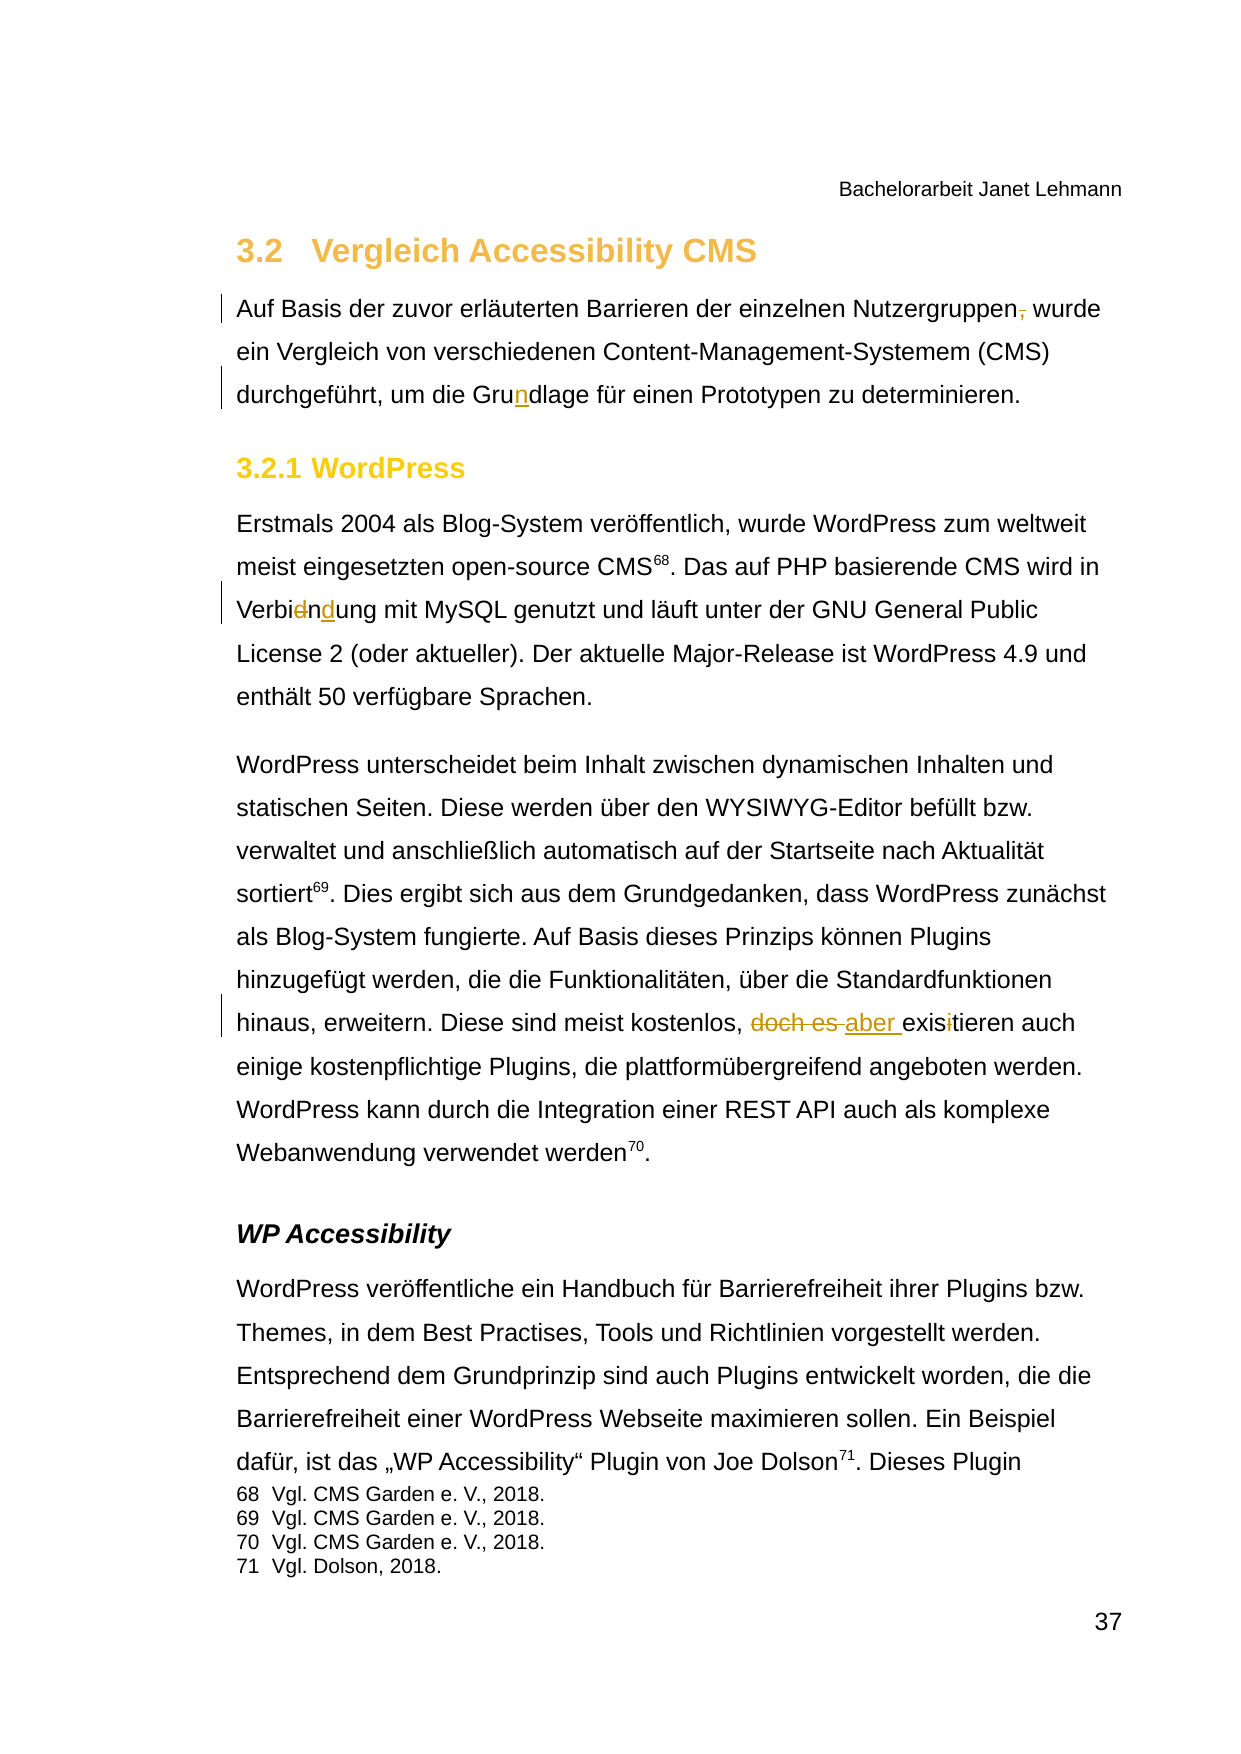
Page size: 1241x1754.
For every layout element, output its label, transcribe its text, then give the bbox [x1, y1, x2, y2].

text WordPress unterscheidet beim Inhalt zwischen dynamischen Inhalten und statischen Seiten. Diese werden über den WYSIWYG-Editor befüllt bzw. verwaltet und anschließlich automatisch auf der Startseite nach Aktualität sortiert. Dies ergibt sich aus dem Grundgedanken, dass WordPress zunächst als Blog-System fungierte. Auf Basis dieses Prinzips können Plugins hinzugefügt werden, die die Funktionalitäten, über die Standardfunktionen hinaus, erweitern. Diese sind meist kostenlos, aber existieren auch einige kostenpflichtige Plugins, die plattformübergreifend angeboten werden. WordPress kann durch die Integration einer REST API auch als komplexe Webanwendung verwendet werden. [236, 749, 1122, 1166]
subtitle WordPress [236, 451, 1122, 484]
text Erstmals 2004 als Blog-System veröffentlich, wurde WordPress zum weltweit meist eingesetzten open-source CMS. Das auf PHP basierende CMS wird in Verbindung mit MySQL genutzt und läuft unter der GNU General Public License 2 (oder aktueller). Der aktuelle Major-Release ist WordPress 4.9 und enthält 50 verfügbare Sprachen. [236, 509, 1122, 710]
text Vgl. CMS Garden e. V., 2018. [236, 1530, 1122, 1554]
subtitle Vergleich Accessibility CMS [236, 231, 1122, 269]
text WordPress veröffentliche ein Handbuch für Barrierefreiheit ihrer Plugins bzw. Themes, in dem Best Practises, Tools und Richtlinien vorgestellt werden. Entsprechend dem Grundprinzip sind auch Plugins entwickelt worden, die die Barrierefreiheit einer WordPress Webseite maximieren sollen. Ein Beispiel dafür, ist das „WP Accessibility“ Plugin von Joe Dolson. Dieses Plugin [236, 1274, 1122, 1476]
subtitle WP Accessibility [236, 1218, 1122, 1249]
text Vgl. CMS Garden e. V., 2018. [236, 1506, 1122, 1530]
text Vgl. CMS Garden e. V., 2018. [236, 1482, 1122, 1506]
text Auf Basis der zuvor erläuterten Barrieren der einzelnen Nutzergruppen wurde ein Vergleich von verschiedenen Content-Management-Systemem (CMS) durchgeführt, um die Grundlage für einen Prototypen zu determinieren. [236, 294, 1122, 409]
text Vgl. Dolson, 2018. [236, 1554, 1122, 1578]
